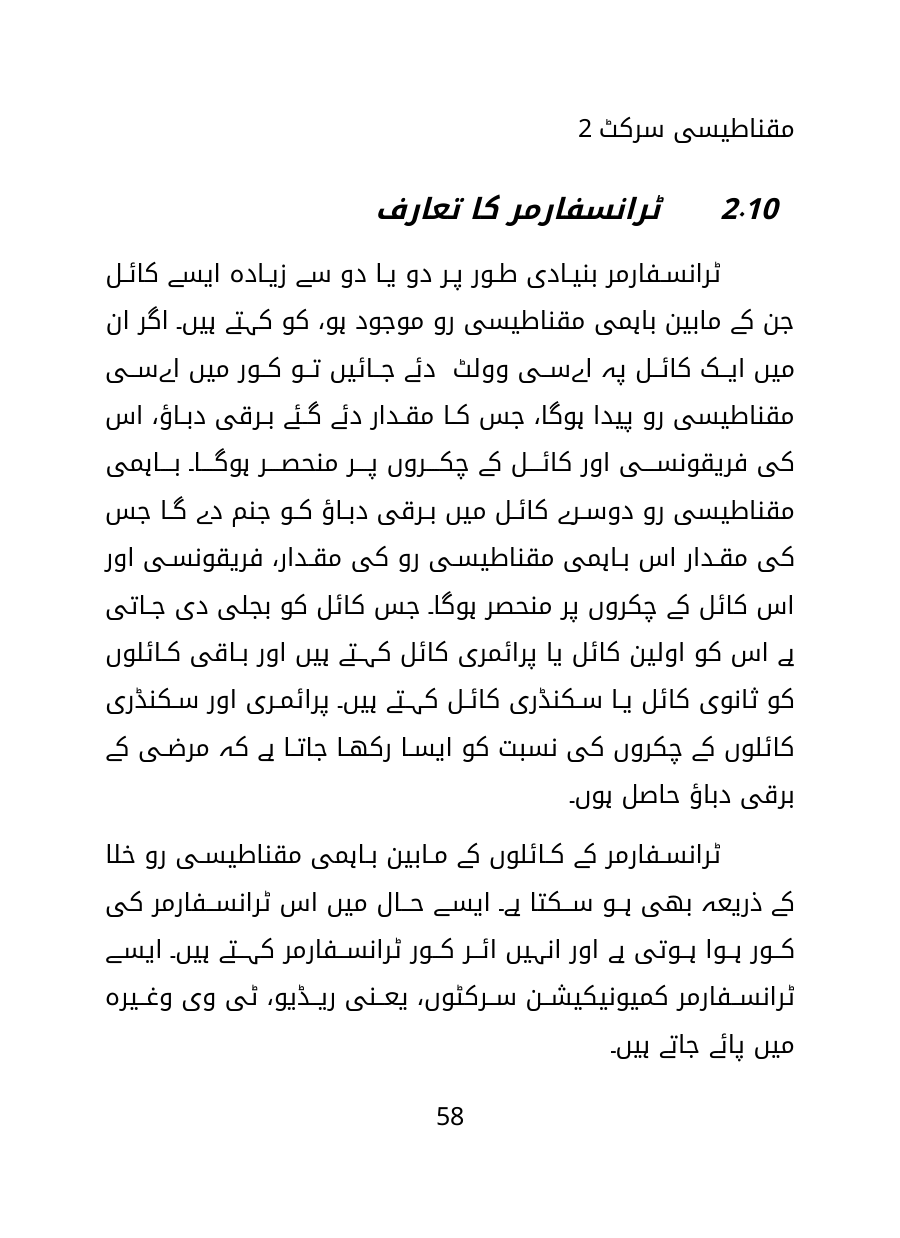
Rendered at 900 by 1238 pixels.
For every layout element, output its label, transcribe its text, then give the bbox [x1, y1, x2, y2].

subtitle ٹرانسفارمر کا تعارف [105, 182, 720, 238]
text ٹرانسفارمر کے کائلوں کے مابین باہمی مقناطیسی رو خلا کے ذریعہ بھی ہو سکتا ہے۔ ایسے حال میں اس ٹرانسفارمر کی کور ہوا ہوتی ہے اور انہیں ائر کور ٹرانسفارمر کہتے ہیں۔ ایسے ٹرانسفارمر کمیونیکیشن سرکٹوں، یعنی ریڈیو، ٹی وی وغیرہ میں پائے جاتے ہیں۔ [105, 831, 795, 1068]
text ٹرانسفارمر بنیادی طور پر دو یا دو سے زیادہ ایسے کائل جن کے مابین باہمی مقناطیسی رو موجود ہو، کو کہتے ہیں۔ اگر ان میں ایک کائل پہ اےسی وولٹ دئے جائیں تو کور میں اےسی مقناطیسی رو پیدا ہوگا، جس کا مقدار دئے گئے برقی دباؤ، اس کی فریقونسی اور کائل کے چکروں پر منحصر ہوگا۔ باہمی مقناطیسی رو دوسرے کائل میں برقی دباؤ کو جنم دے گا جس کی مقدار اس باہمی مقناطیسی رو کی مقدار، فریقونسی اور اس کائل کے چکروں پر منحصر ہوگا۔ جس کائل کو بجلی دی جاتی ہے اس کو اولین کائل یا پرائمری کائل کہتے ہیں اور باقی کائلوں کو ثانوی کائل یا سکنڈری کائل کہتے ہیں۔ پرائمری اور سکنڈری کائلوں کے چکروں کی نسبت کو ایسا رکھا جاتا ہے کہ مرضی کے برقی دباؤ حاصل ہوں۔ [105, 250, 795, 819]
